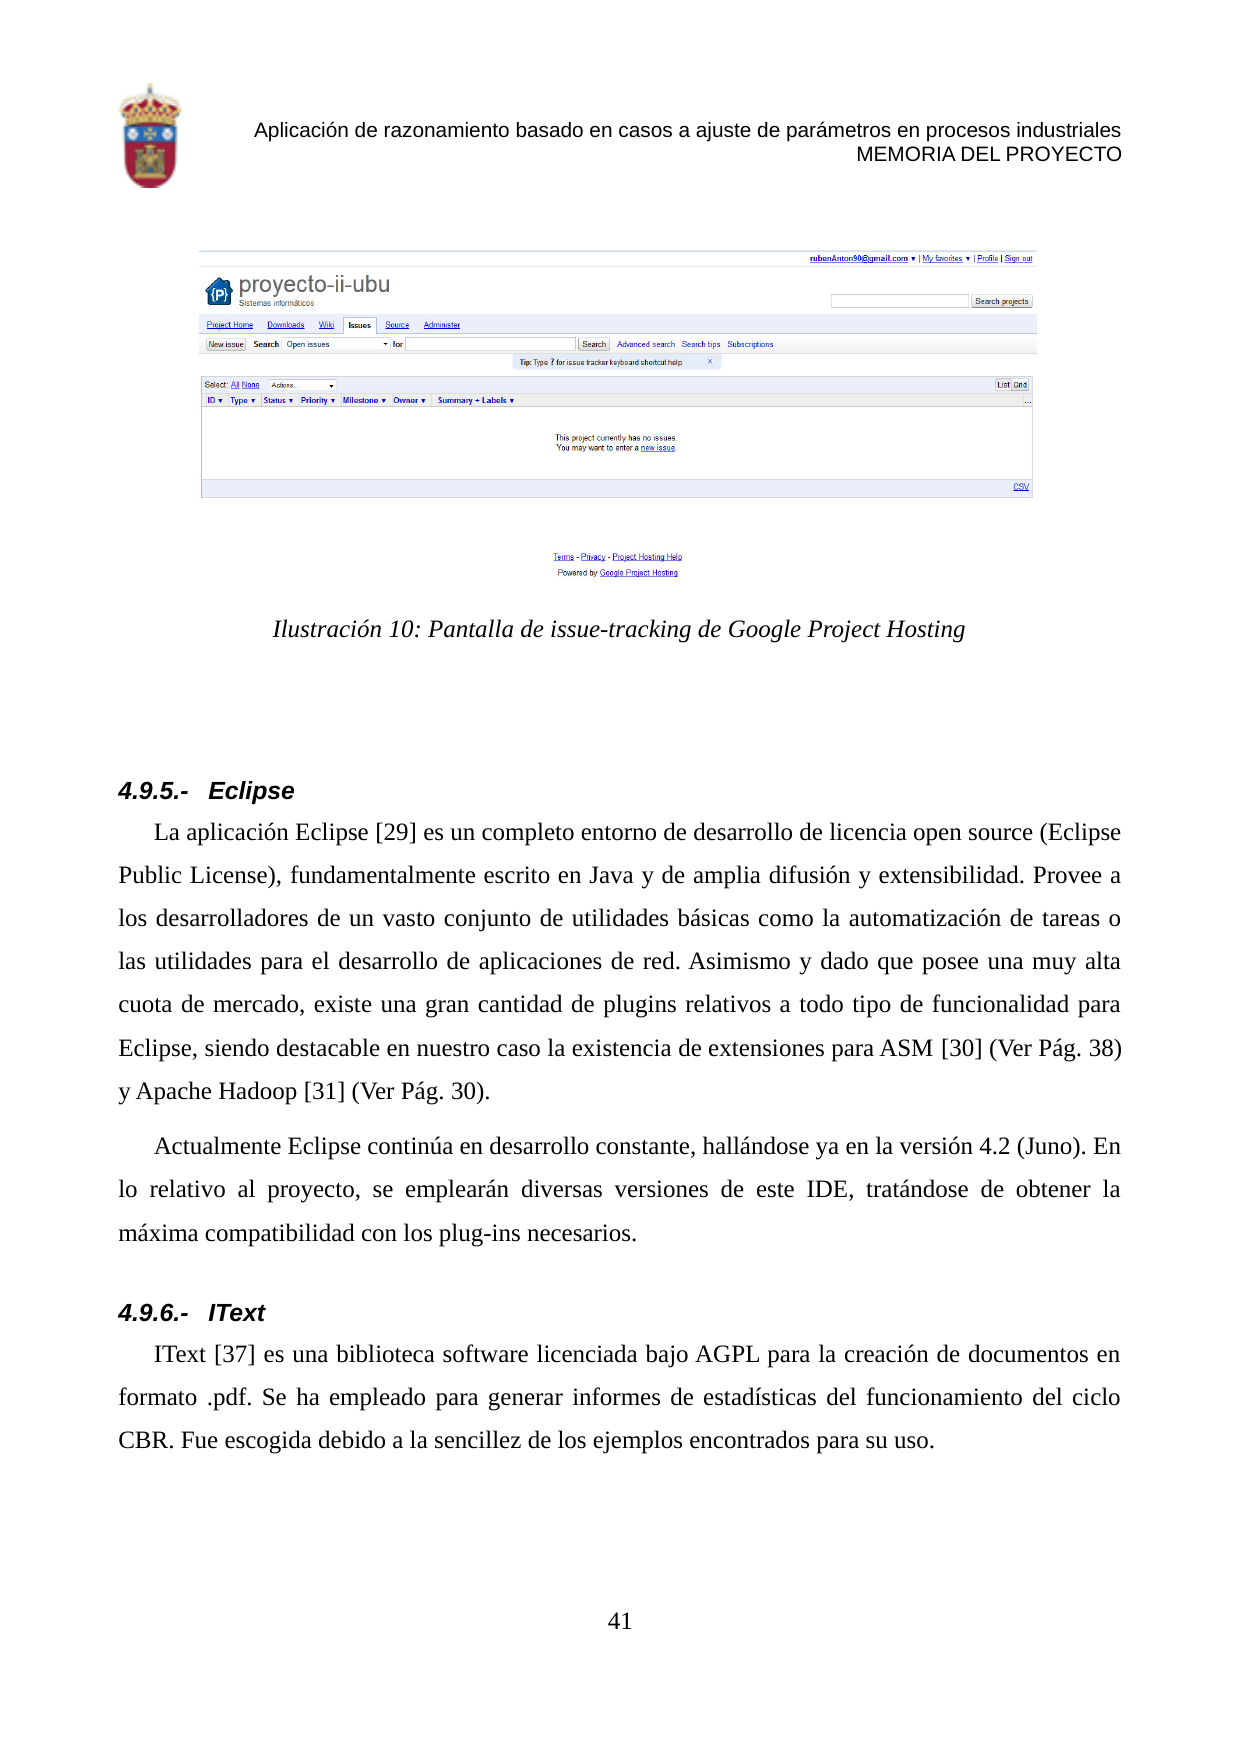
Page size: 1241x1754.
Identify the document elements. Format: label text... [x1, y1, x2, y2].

picture [198, 250, 1037, 615]
picture [117, 83, 184, 188]
text Ilustración 10: Pantalla de issue-tracking de Google Project Hosting [149, 232, 1091, 643]
subtitle Eclipse [118, 776, 1122, 804]
text Actualmente Eclipse continúa en desarrollo constante, hallándose ya en la versión 4.2 (Juno). En lo relativo al proyecto, se emplearán diversas versiones de este IDE, tratándose de obtener la máxima compatibilidad con los plug-ins necesarios. [118, 1131, 1122, 1246]
text La aplicación Eclipse [29] es un completo entorno de desarrollo de licencia open source (Eclipse Public License), fundamentalmente escrito en Java y de amplia difusión y extensibilidad. Provee a los desarrolladores de un vasto conjunto de utilidades básicas como la automatización de tareas o las utilidades para el desarrollo de aplicaciones de red. Asimismo y dado que posee una muy alta cuota de mercado, existe una gran cantidad de plugins relativos a todo tipo de funcionalidad para Eclipse, siendo destacable en nuestro caso la existencia de extensiones para ASM [30] (Ver Pág. 38) y Apache Hadoop [31] (Ver Pág. 30). [118, 817, 1122, 1104]
subtitle IText [118, 1298, 1122, 1327]
text IText [37] es una biblioteca software licenciada bajo AGPL para la creación de documentos en formato .pdf. Se ha empleado para generar informes de estadísticas del funcionamiento del ciclo CBR. Fue escogida debido a la sencillez de los ejemplos encontrados para su uso. [118, 1339, 1122, 1454]
